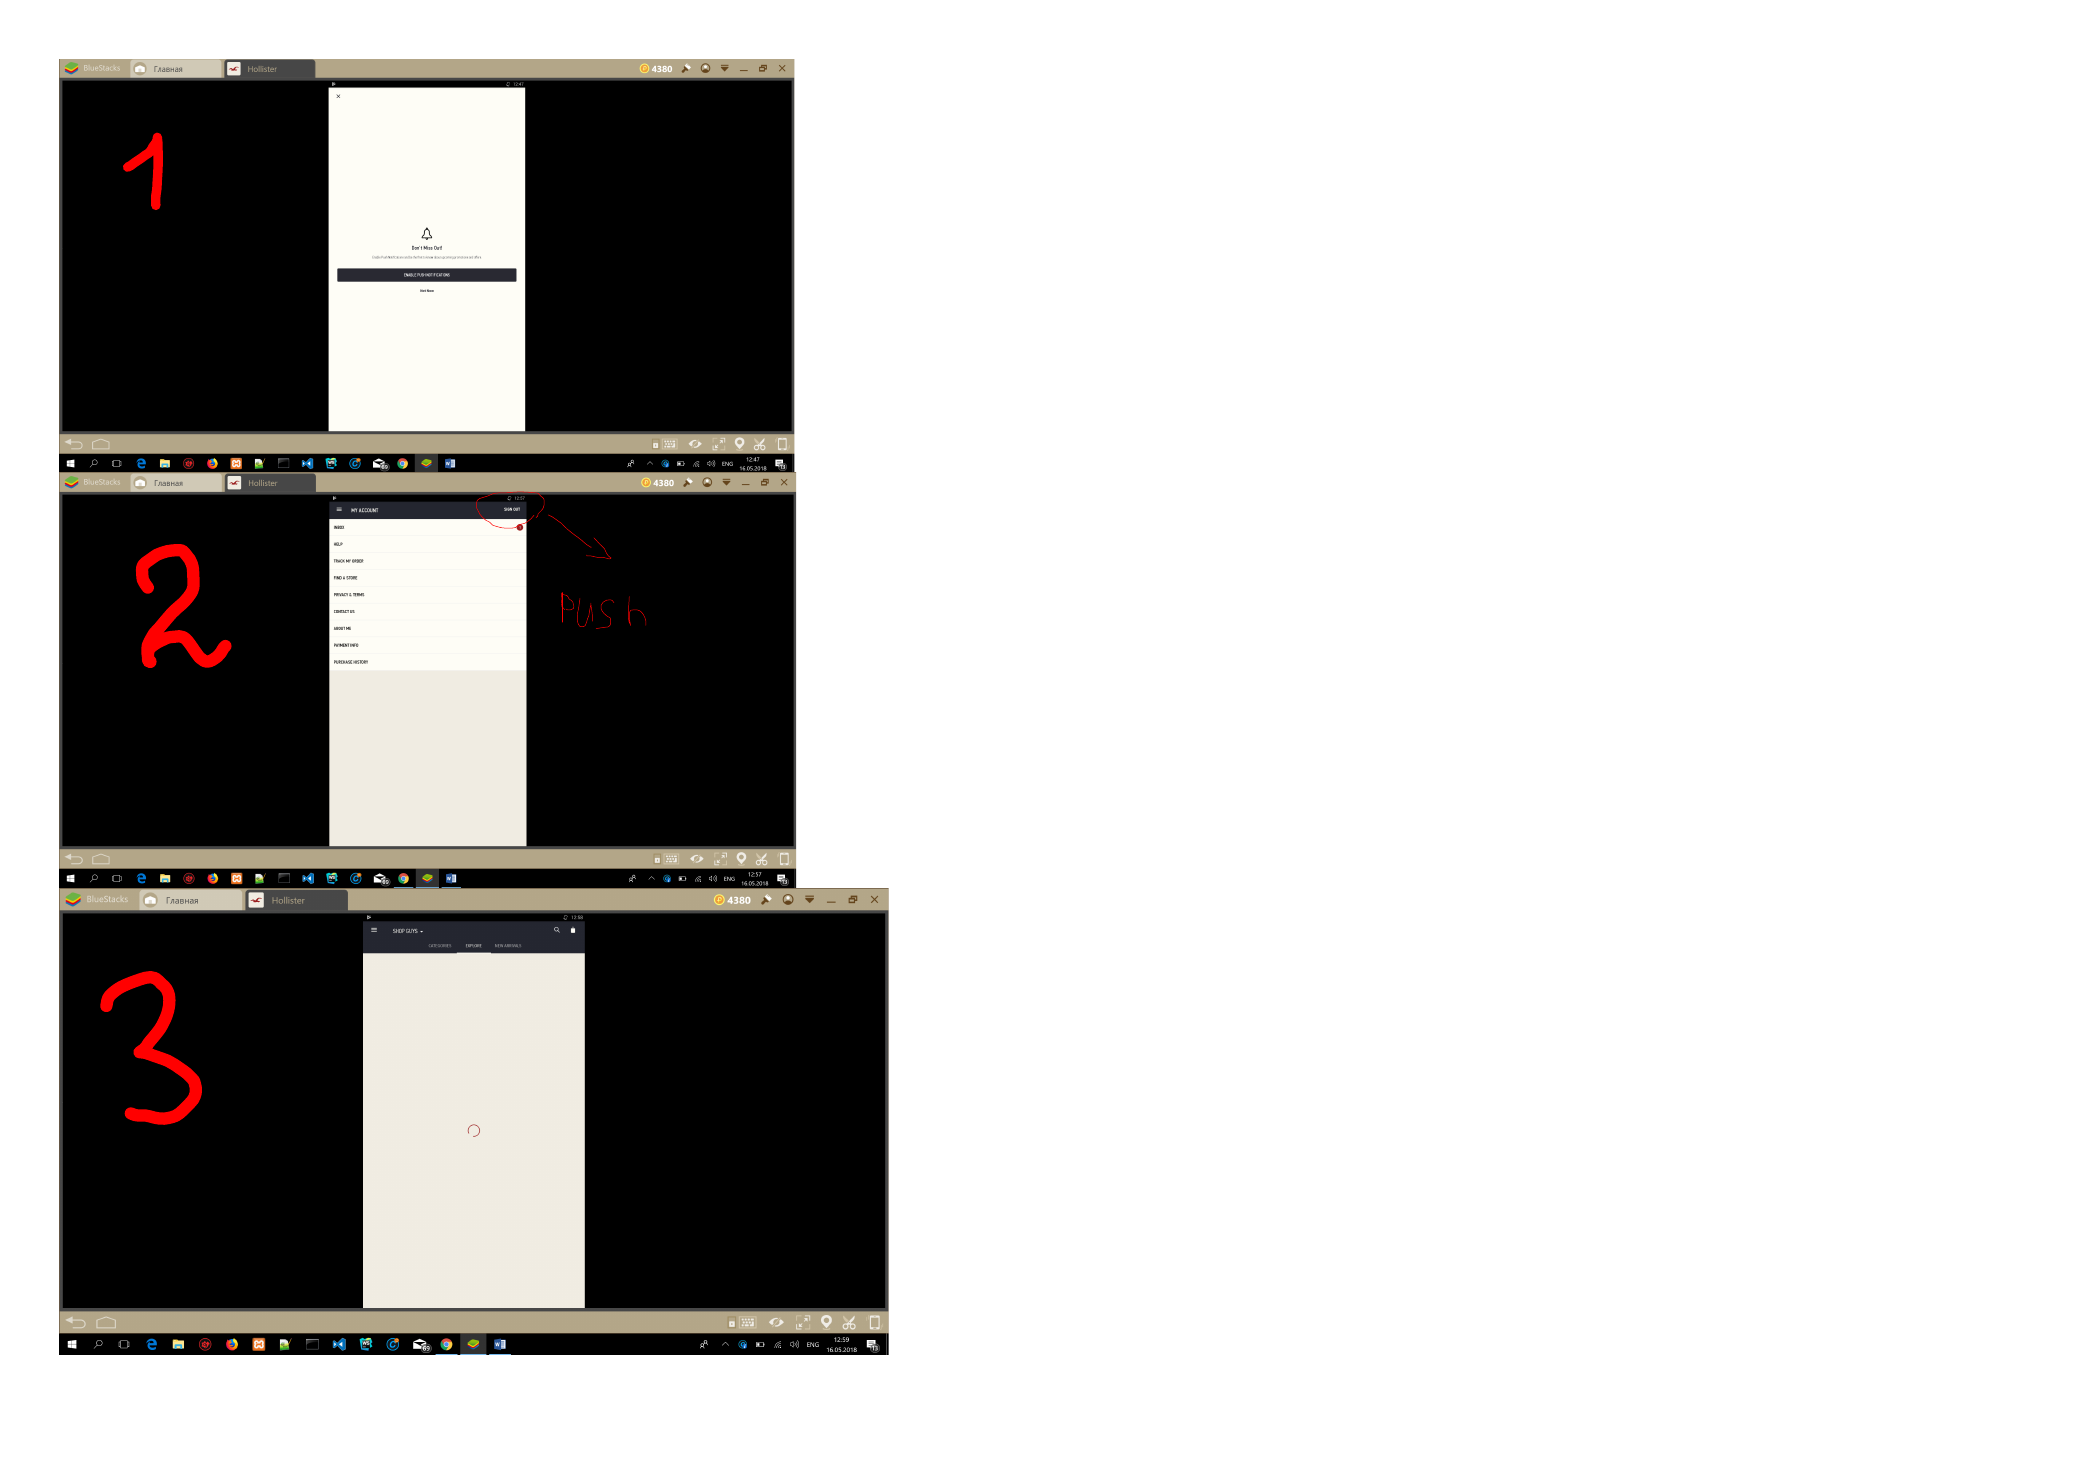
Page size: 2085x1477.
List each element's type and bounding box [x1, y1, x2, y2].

picture [59, 59, 889, 1355]
